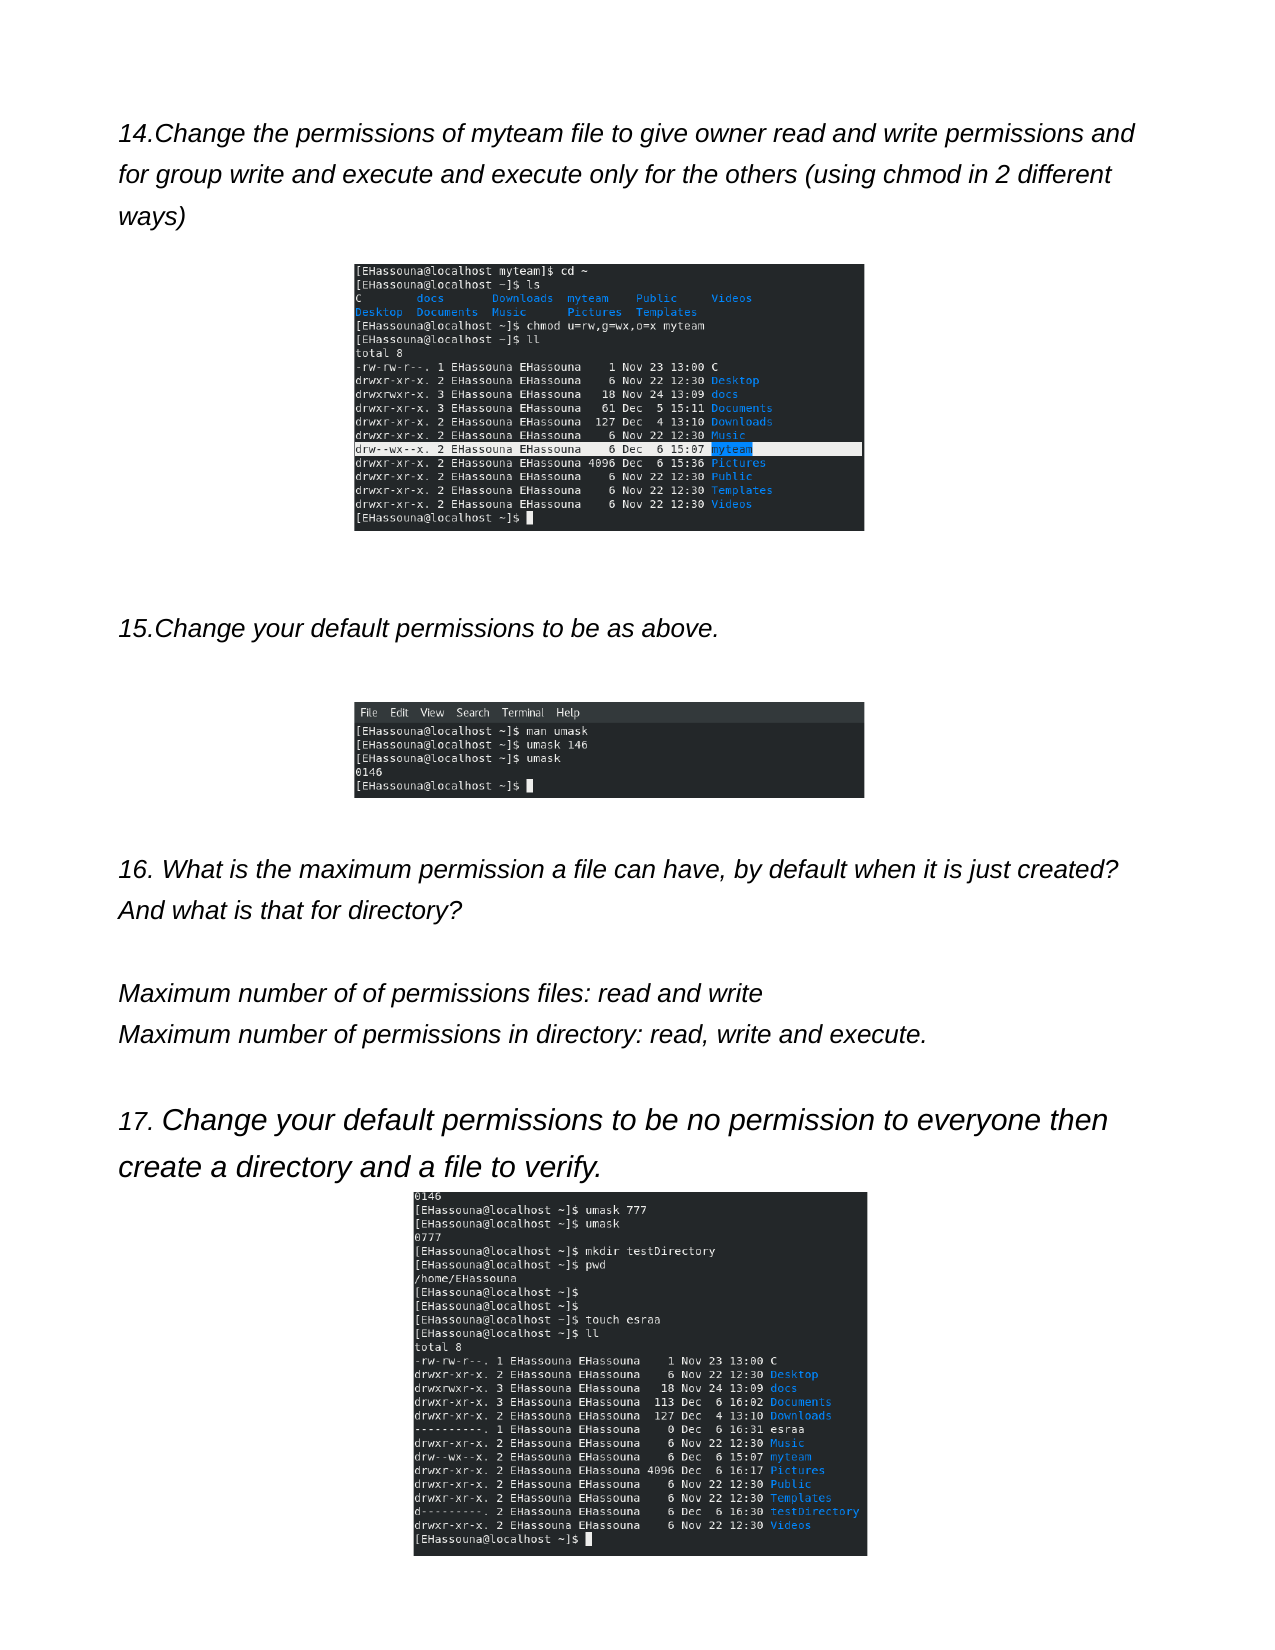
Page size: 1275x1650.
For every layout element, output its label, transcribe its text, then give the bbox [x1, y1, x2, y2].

text 14.Change the permissions of myteam file to give owner read and write permissions and for group write and execute and execute only for the others (using chmod in 2 different ways) [118, 118, 1157, 231]
text 16. What is the maximum permission a file can have, by default when it is just created? And what is that for directory? [118, 854, 1157, 925]
text Maximum number of permissions in directory: read, write and execute. [118, 1019, 1157, 1049]
text 15.Change your default permissions to be as above. [118, 613, 1157, 643]
text 17. Change your default permissions to be no permission to everyone then create a directory and a file to verify. [118, 1101, 1157, 1184]
text Maximum number of of permissions files: read and write [118, 978, 1157, 1008]
